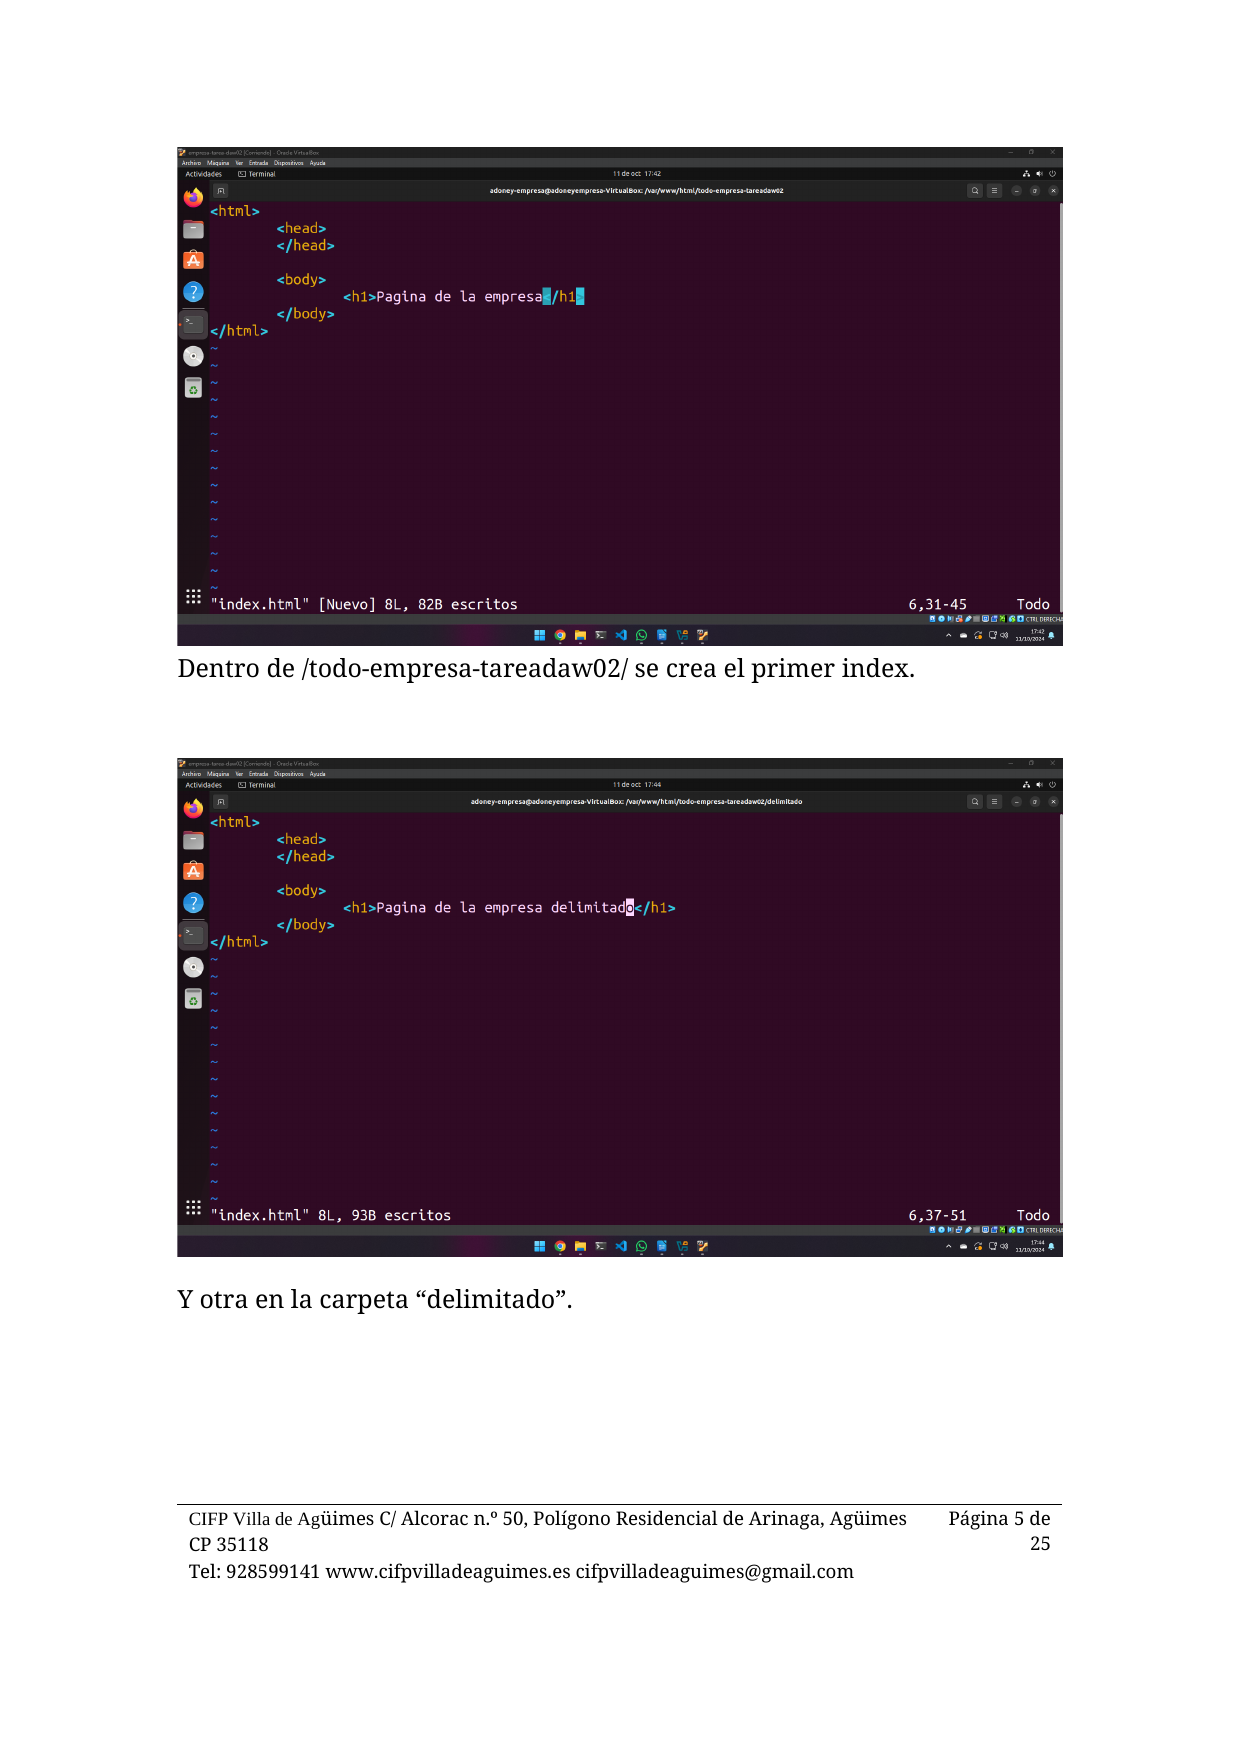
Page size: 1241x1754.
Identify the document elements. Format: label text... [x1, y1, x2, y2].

text Y otra en la carpeta “delimitado”. [177, 1257, 1063, 1316]
text Dentro de /todo-empresa-tareadaw02/ se crea el primer index. [177, 646, 1063, 685]
picture [177, 147, 1063, 646]
picture [177, 758, 1063, 1257]
